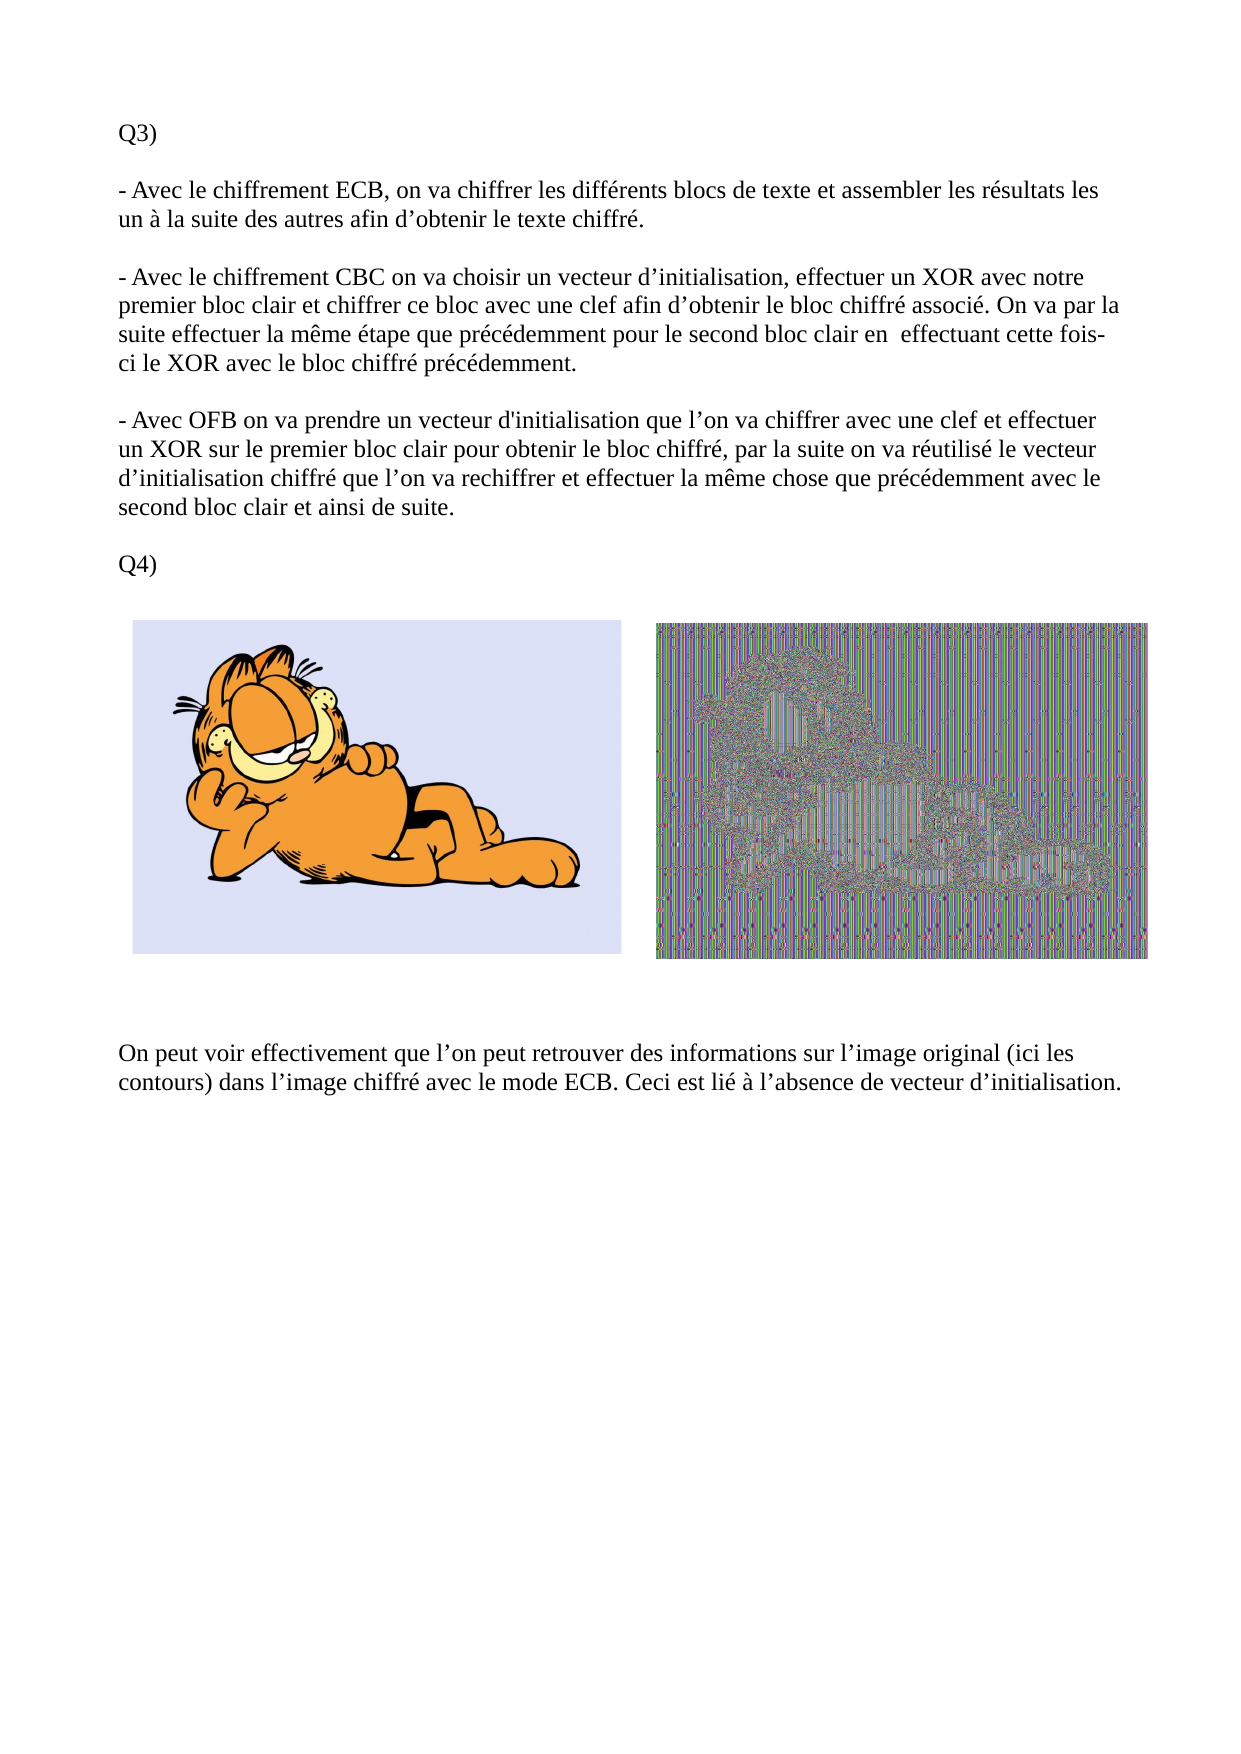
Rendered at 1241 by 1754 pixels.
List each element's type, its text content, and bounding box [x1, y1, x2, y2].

text Q4) [118, 549, 1122, 578]
text On peut voir effectivement que l’on peut retrouver des informations sur l’image original (ici les contours) dans l’image chiffré avec le mode ECB. Ceci est lié à l’absence de vecteur d’initialisation. [118, 1038, 1122, 1096]
picture [132, 620, 622, 954]
text - Avec le chiffrement CBC on va choisir un vecteur d’initialisation, effectuer un XOR avec notre premier bloc clair et chiffrer ce bloc avec une clef afin d’obtenir le bloc chiffré associé. On va par la suite effectuer la même étape que précédemment pour le second bloc clair en effectuant cette fois-ci le XOR avec le bloc chiffré précédemment. [118, 262, 1122, 377]
text - Avec OFB on va prendre un vecteur d'initialisation que l’on va chiffrer avec une clef et effectuer un XOR sur le premier bloc clair pour obtenir le bloc chiffré, par la suite on va réutilisé le vecteur d’initialisation chiffré que l’on va rechiffrer et effectuer la même chose que précédemment avec le second bloc clair et ainsi de suite. [118, 406, 1122, 521]
text - Avec le chiffrement ECB, on va chiffrer les différents blocs de texte et assembler les résultats les un à la suite des autres afin d’obtenir le texte chiffré. [118, 176, 1122, 233]
picture [656, 623, 1148, 959]
text Q3) [118, 118, 1122, 147]
